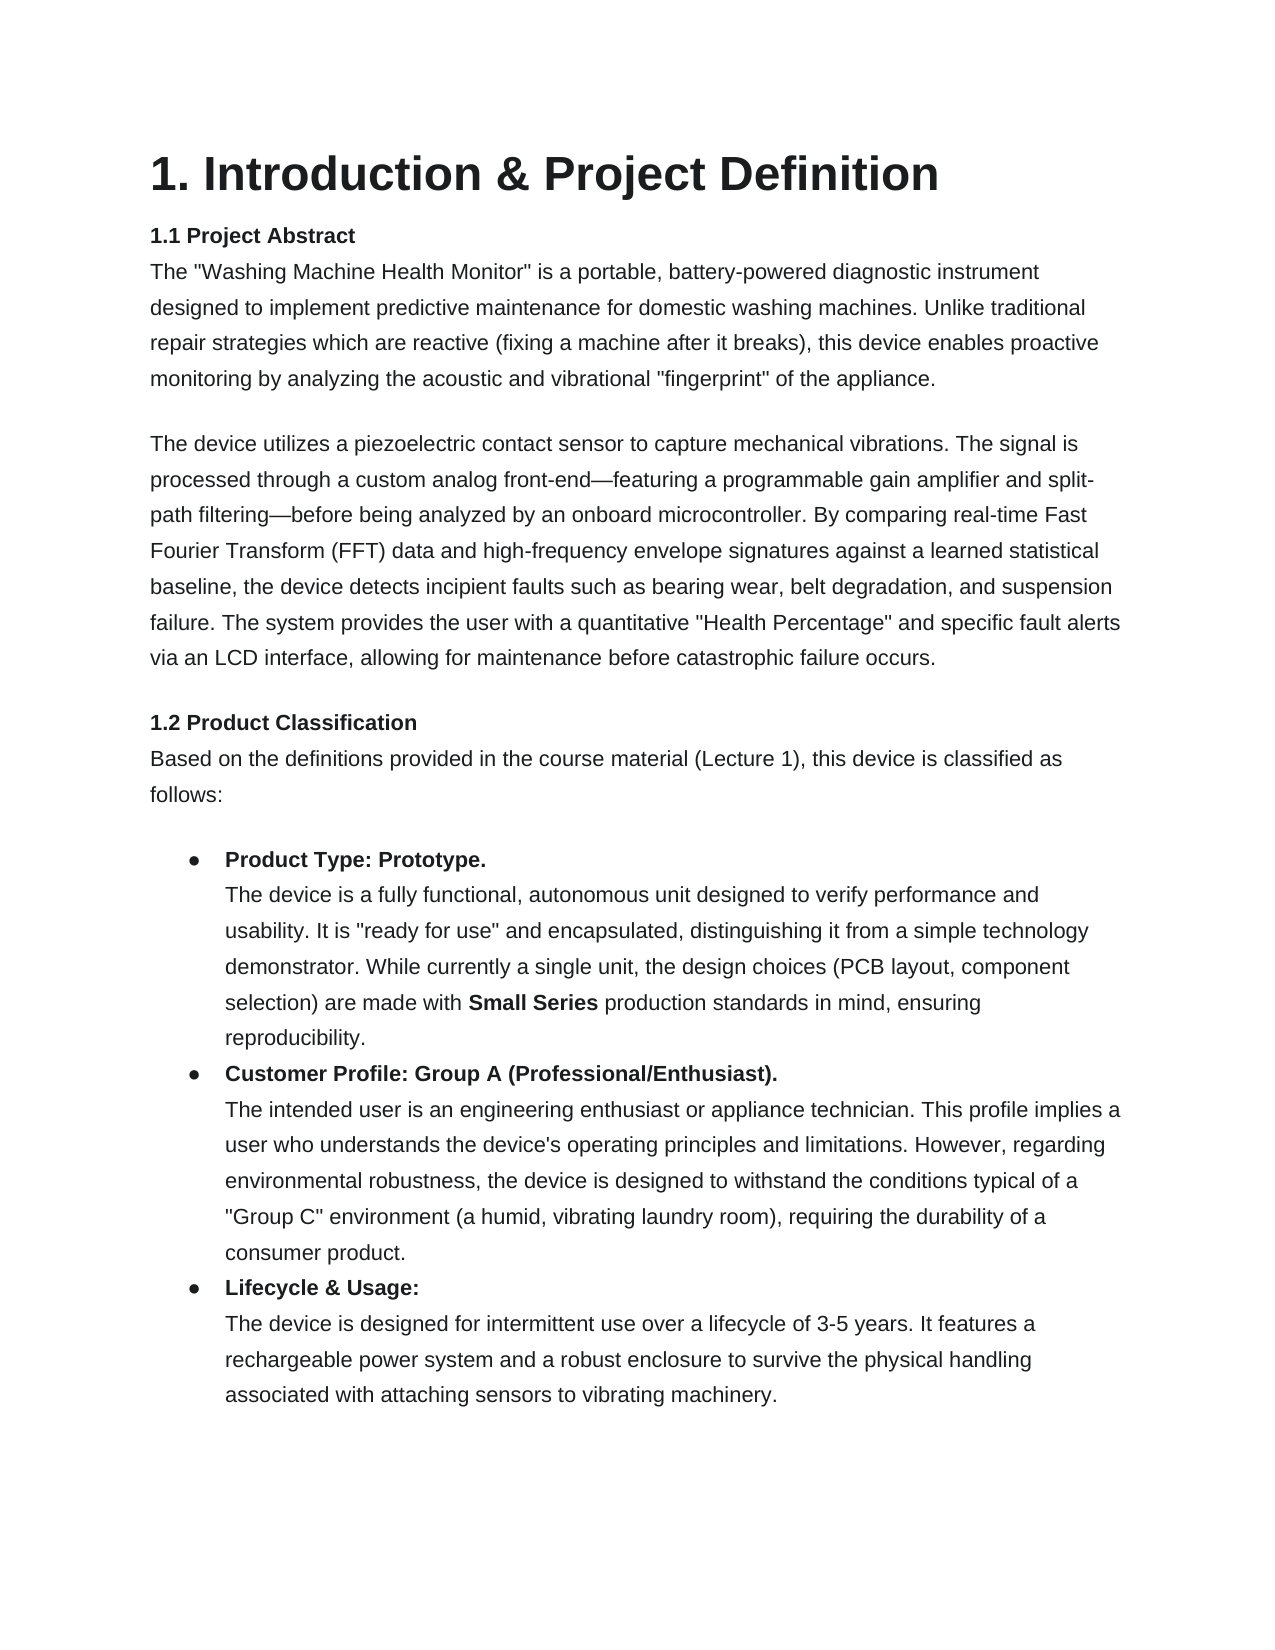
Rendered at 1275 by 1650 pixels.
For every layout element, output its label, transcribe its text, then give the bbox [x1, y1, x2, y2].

text The device utilizes a piezoelectric contact sensor to capture mechanical vibrations. The signal is processed through a custom analog front-end—featuring a programmable gain amplifier and split-path filtering—before being analyzed by an onboard microcontroller. By comparing real-time Fast Fourier Transform (FFT) data and high-frequency envelope signatures against a learned statistical baseline, the device detects incipient faults such as bearing wear, belt degradation, and suspension failure. The system provides the user with a quantitative "Health Percentage" and specific fault alerts via an LCD interface, allowing for maintenance before catastrophic failure occurs. [150, 431, 1125, 670]
subtitle 1. Introduction & Project Definition [150, 150, 1125, 200]
text 1.2 Product Classification Based on the definitions provided in the course material (Lecture 1), this device is classified as follows: [150, 710, 1125, 807]
list Product Type: Prototype. The device is a fully functional, autonomous unit designed to verify performance and usability. It is "ready for use" and encapsulated, distinguishing it from a simple technology demonstrator. While currently a single unit, the design choices (PCB layout, component selection) are made with Small Series production standards in mind, ensuring reproducibility. [187, 846, 1125, 1050]
list Lifecycle & Usage: The device is designed for intermittent use over a lifecycle of 3-5 years. It features a rechargeable power system and a robust enclosure to survive the physical handling associated with attaching sensors to vibrating machinery. [187, 1275, 1125, 1408]
list Customer Profile: Group A (Professional/Enthusiast). The intended user is an engineering enthusiast or appliance technician. This profile implies a user who understands the device's operating principles and limitations. However, regarding environmental robustness, the device is designed to withstand the conditions typical of a "Group C" environment (a humid, vibrating laundry room), requiring the durability of a consumer product. [187, 1061, 1125, 1265]
text 1.1 Project Abstract The "Washing Machine Health Monitor" is a portable, battery-powered diagnostic instrument designed to implement predictive maintenance for domestic washing machines. Unlike traditional repair strategies which are reactive (fixing a machine after it breaks), this device enables proactive monitoring by analyzing the acoustic and vibrational "fingerprint" of the appliance. [150, 223, 1125, 391]
